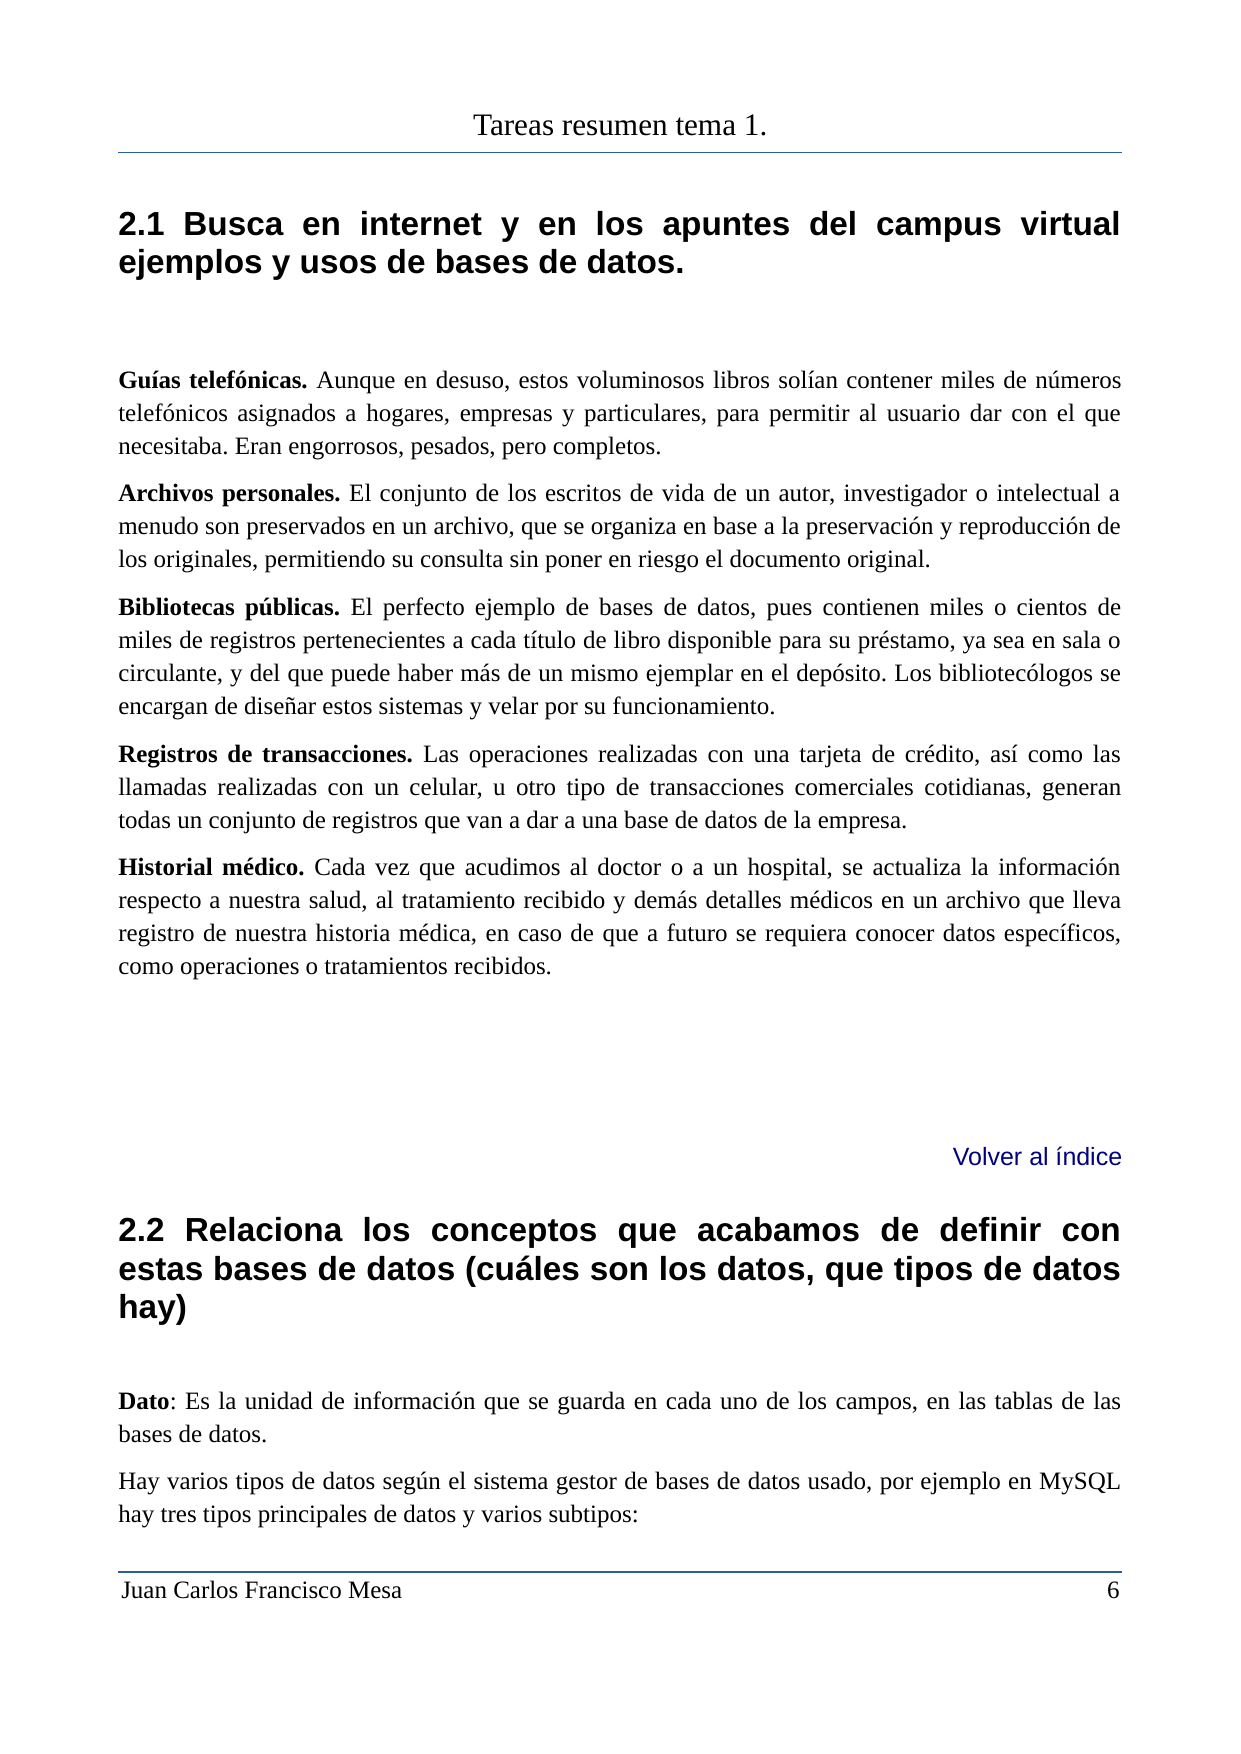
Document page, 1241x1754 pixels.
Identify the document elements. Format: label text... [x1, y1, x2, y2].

text Bibliotecas públicas. El perfecto ejemplo de bases de datos, pues contienen miles o cientos de miles de registros pertenecientes a cada título de libro disponible para su préstamo, ya sea en sala o circulante, y del que puede haber más de un mismo ejemplar en el depósito. Los bibliotecólogos se encargan de diseñar estos sistemas y velar por su funcionamiento. [118, 592, 1122, 720]
subtitle 2.2 Relaciona los conceptos que acabamos de definir con estas bases de datos (cuáles son los datos, que tipos de datos hay) [118, 1210, 1122, 1326]
text Guías telefónicas. Aunque en desuso, estos voluminosos libros solían contener miles de números telefónicos asignados a hogares, empresas y particulares, para permitir al usuario dar con el que necesitaba. Eran engorrosos, pesados, pero completos. [118, 365, 1122, 459]
text Registros de transacciones. Las operaciones realizadas con una tarjeta de crédito, así como las llamadas realizadas con un celular, u otro tipo de transacciones comerciales cotidianas, generan todas un conjunto de registros que van a dar a una base de datos de la empresa. [118, 739, 1122, 833]
text Hay varios tipos de datos según el sistema gestor de bases de datos usado, por ejemplo en MySQL hay tres tipos principales de datos y varios subtipos: [118, 1466, 1122, 1528]
subtitle 2.1 Busca en internet y en los apuntes del campus virtual ejemplos y usos de bases de datos. [118, 204, 1122, 281]
text Archivos personales. El conjunto de los escritos de vida de un autor, investigador o intelectual a menudo son preservados en un archivo, que se organiza en base a la preservación y reproducción de los originales, permitiendo su consulta sin poner en riesgo el documento original. [118, 478, 1122, 573]
text Historial médico. Cada vez que acudimos al doctor o a un hospital, se actualiza la información respecto a nuestra salud, al tratamiento recibido y demás detalles médicos en un archivo que lleva registro de nuestra historia médica, en caso de que a futuro se requiera conocer datos específicos, como operaciones o tratamientos recibidos. [118, 852, 1122, 980]
text Volver al índice [118, 1142, 1122, 1171]
text Dato: Es la unidad de información que se guarda en cada uno de los campos, en las tablas de las bases de datos. [118, 1386, 1122, 1447]
